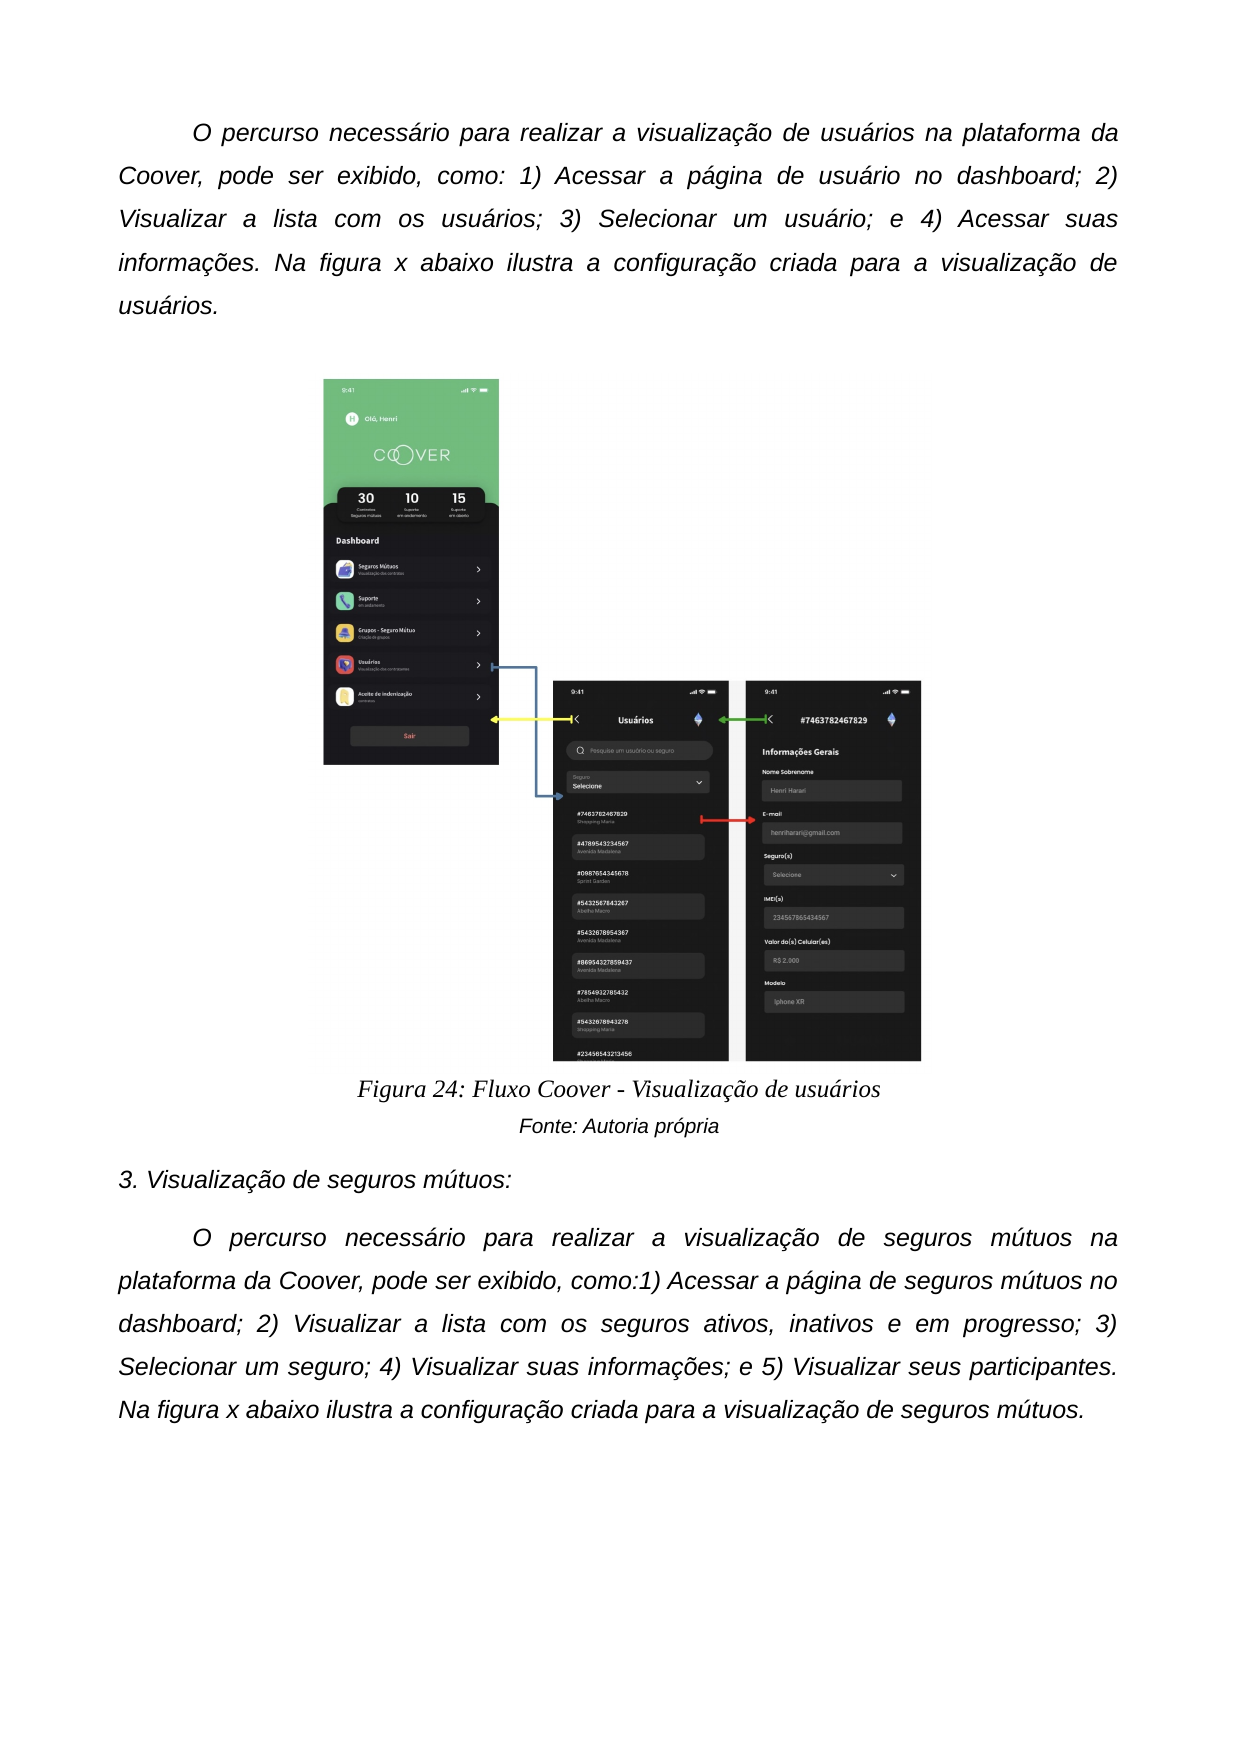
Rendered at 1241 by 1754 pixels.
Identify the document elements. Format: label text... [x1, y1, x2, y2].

text Fonte: Autoria própria [118, 348, 1122, 1138]
text O percurso necessário para realizar a visualização de usuários na plataforma da Coover, pode ser exibido, como: 1) Acessar a página de usuário no dashboard; 2) Visualizar a lista com os usuários; 3) Selecionar um usuário; e 4) Acessar suas informações. Na figura x abaixo ilustra a configuração criada para a visualização de usuários. [118, 118, 1122, 319]
text 3. Visualização de seguros mútuos: [118, 1165, 1122, 1194]
text O percurso necessário para realizar a visualização de seguros mútuos na plataforma da Coover, pode ser exibido, como:1) Acessar a página de seguros mútuos no dashboard; 2) Visualizar a lista com os seguros ativos, inativos e em progresso; 3) Selecionar um seguro; 4) Visualizar suas informações; e 5) Visualizar seus participantes. Na figura x abaixo ilustra a configuração criada para a visualização de seguros mútuos. [118, 1223, 1122, 1424]
text Figura 24: Fluxo Coover - Visualização de usuários [308, 1074, 932, 1102]
